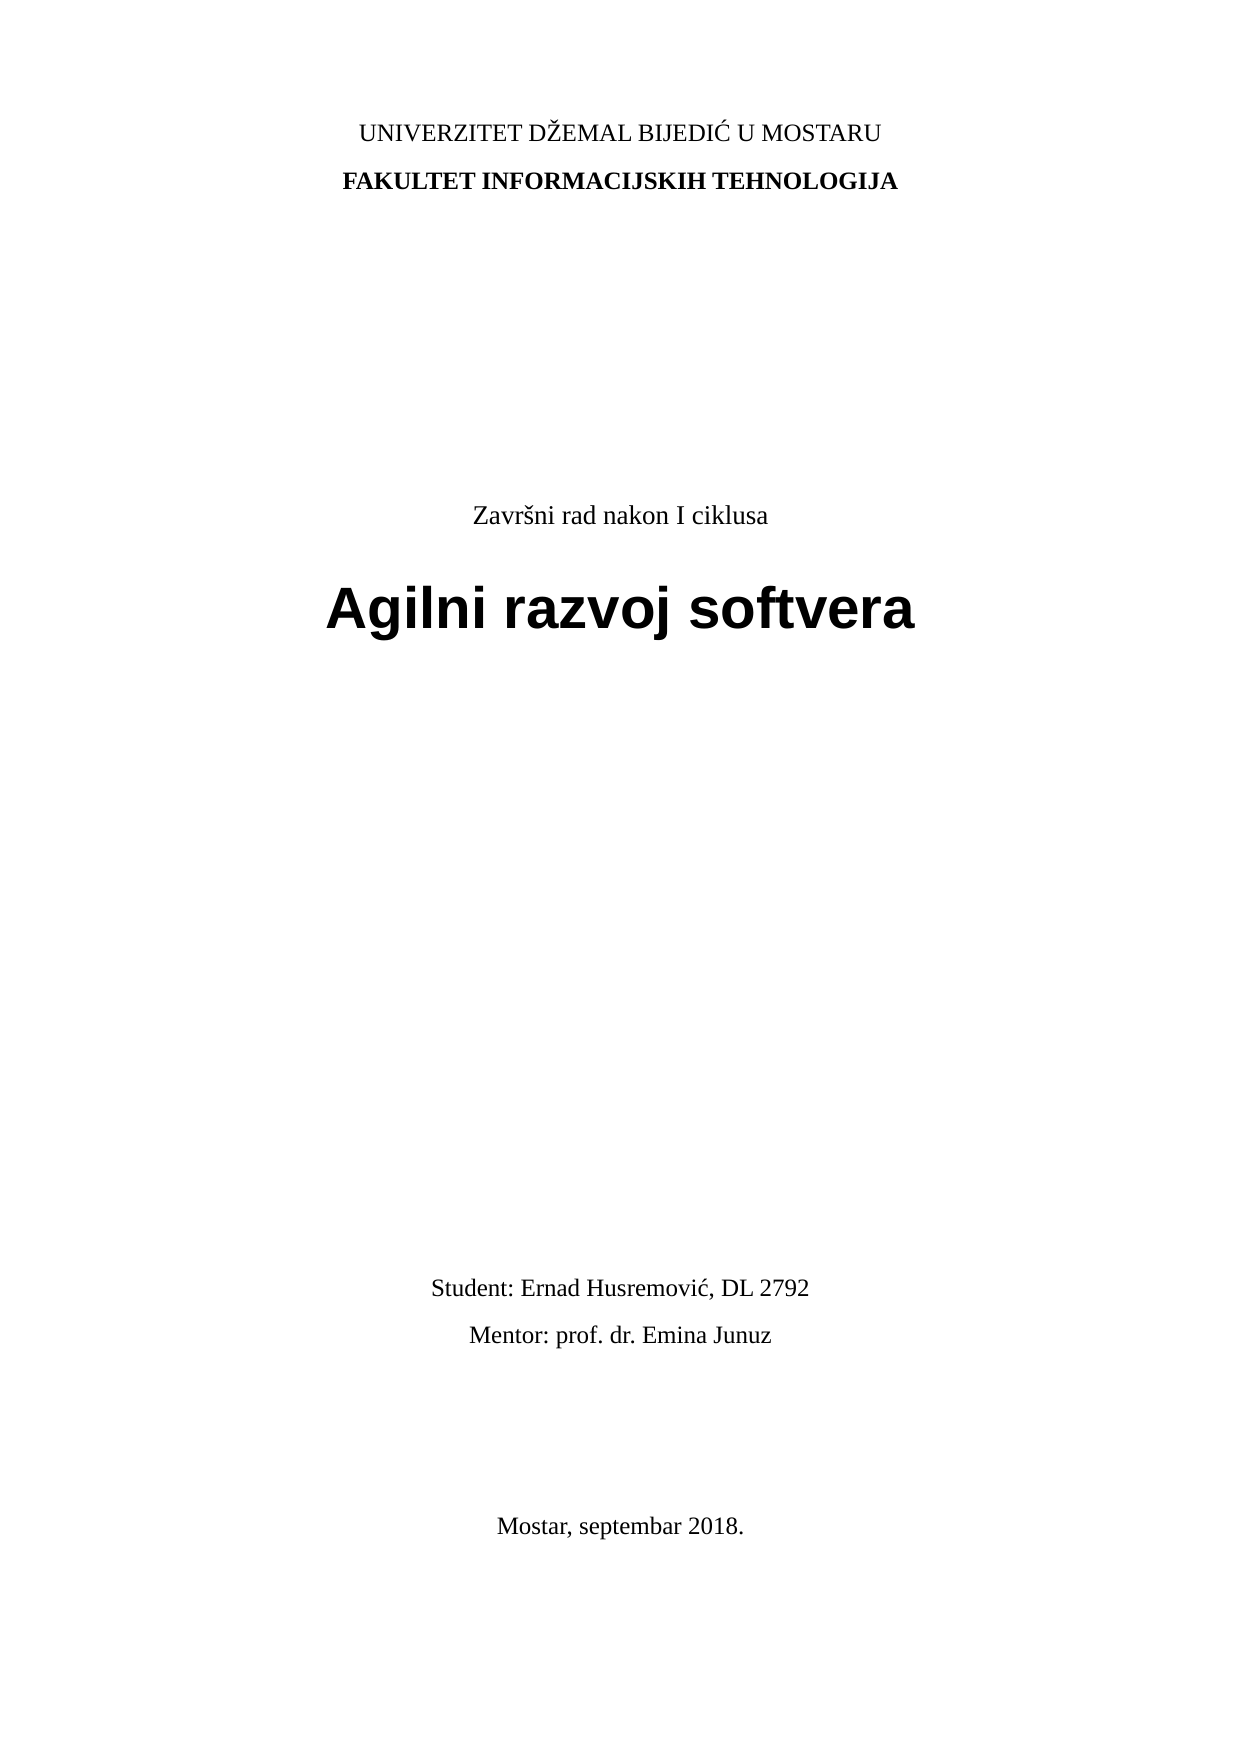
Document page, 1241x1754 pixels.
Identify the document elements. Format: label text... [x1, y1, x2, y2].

text Student: Ernad Husremović, DL 2792 [118, 1273, 1122, 1301]
text Mostar, septembar 2018. [118, 1511, 1122, 1539]
text FAKULTET INFORMACIJSKIH TEHNOLOGIJA [118, 166, 1122, 194]
title Agilni razvoj softvera [118, 574, 1122, 641]
text UNIVERZITET DŽEMAL BIJEDIĆ U MOSTARU [118, 118, 1122, 147]
text Završni rad nakon I ciklusa [118, 499, 1122, 530]
text Mentor: prof. dr. Emina Junuz [118, 1320, 1122, 1349]
